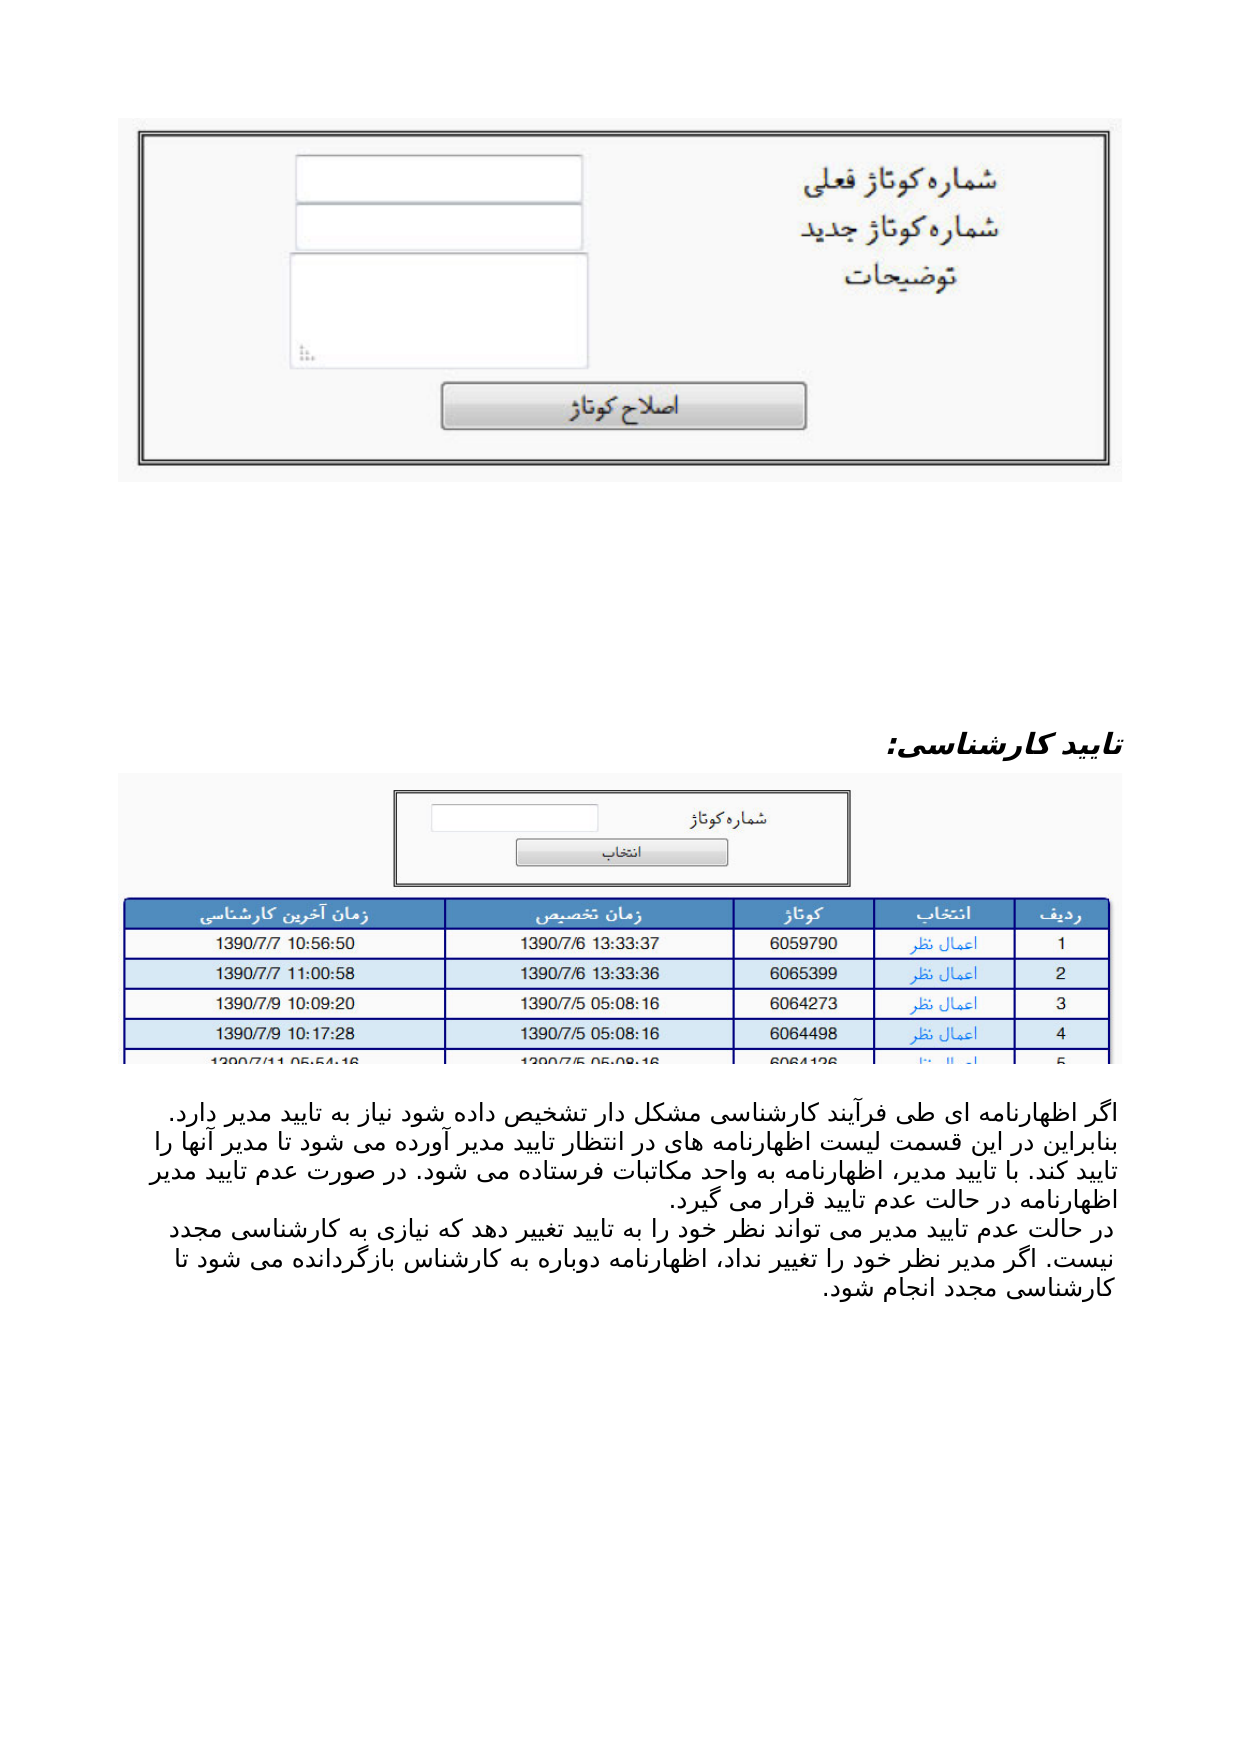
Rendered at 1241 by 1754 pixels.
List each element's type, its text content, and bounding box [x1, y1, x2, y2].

picture [118, 773, 1123, 1064]
picture [118, 118, 1123, 482]
text اگر اظهارنامه ای طی فرآیند کارشناسی مشکل دار تشخیص داده شود نیاز به تایید مدیر دارد. بنابراین در این قسمت لیست اظهارنامه های در انتظار تایید مدیر آورده می شود تا مدیر آنها را تایید کند. با تایید مدیر، اظهارنامه به واحد مکاتبات فرستاده می شود. در صورت عدم تایید مدیر اظهارنامه در حالت عدم تایید قرار می گیرد. [118, 1098, 1119, 1214]
subtitle تایید کارشناسی: [118, 727, 1122, 761]
text در حالت عدم تایید مدیر می تواند نظر خود را به تایید تغییر دهد که نیازی به کارشناسی مجدد نیست. اگر مدیر نظر خود را تغییر نداد، اظهارنامه دوباره به کارشناس بازگردانده می شود تا کارشناسی مجدد انجام شود. [118, 1214, 1115, 1302]
